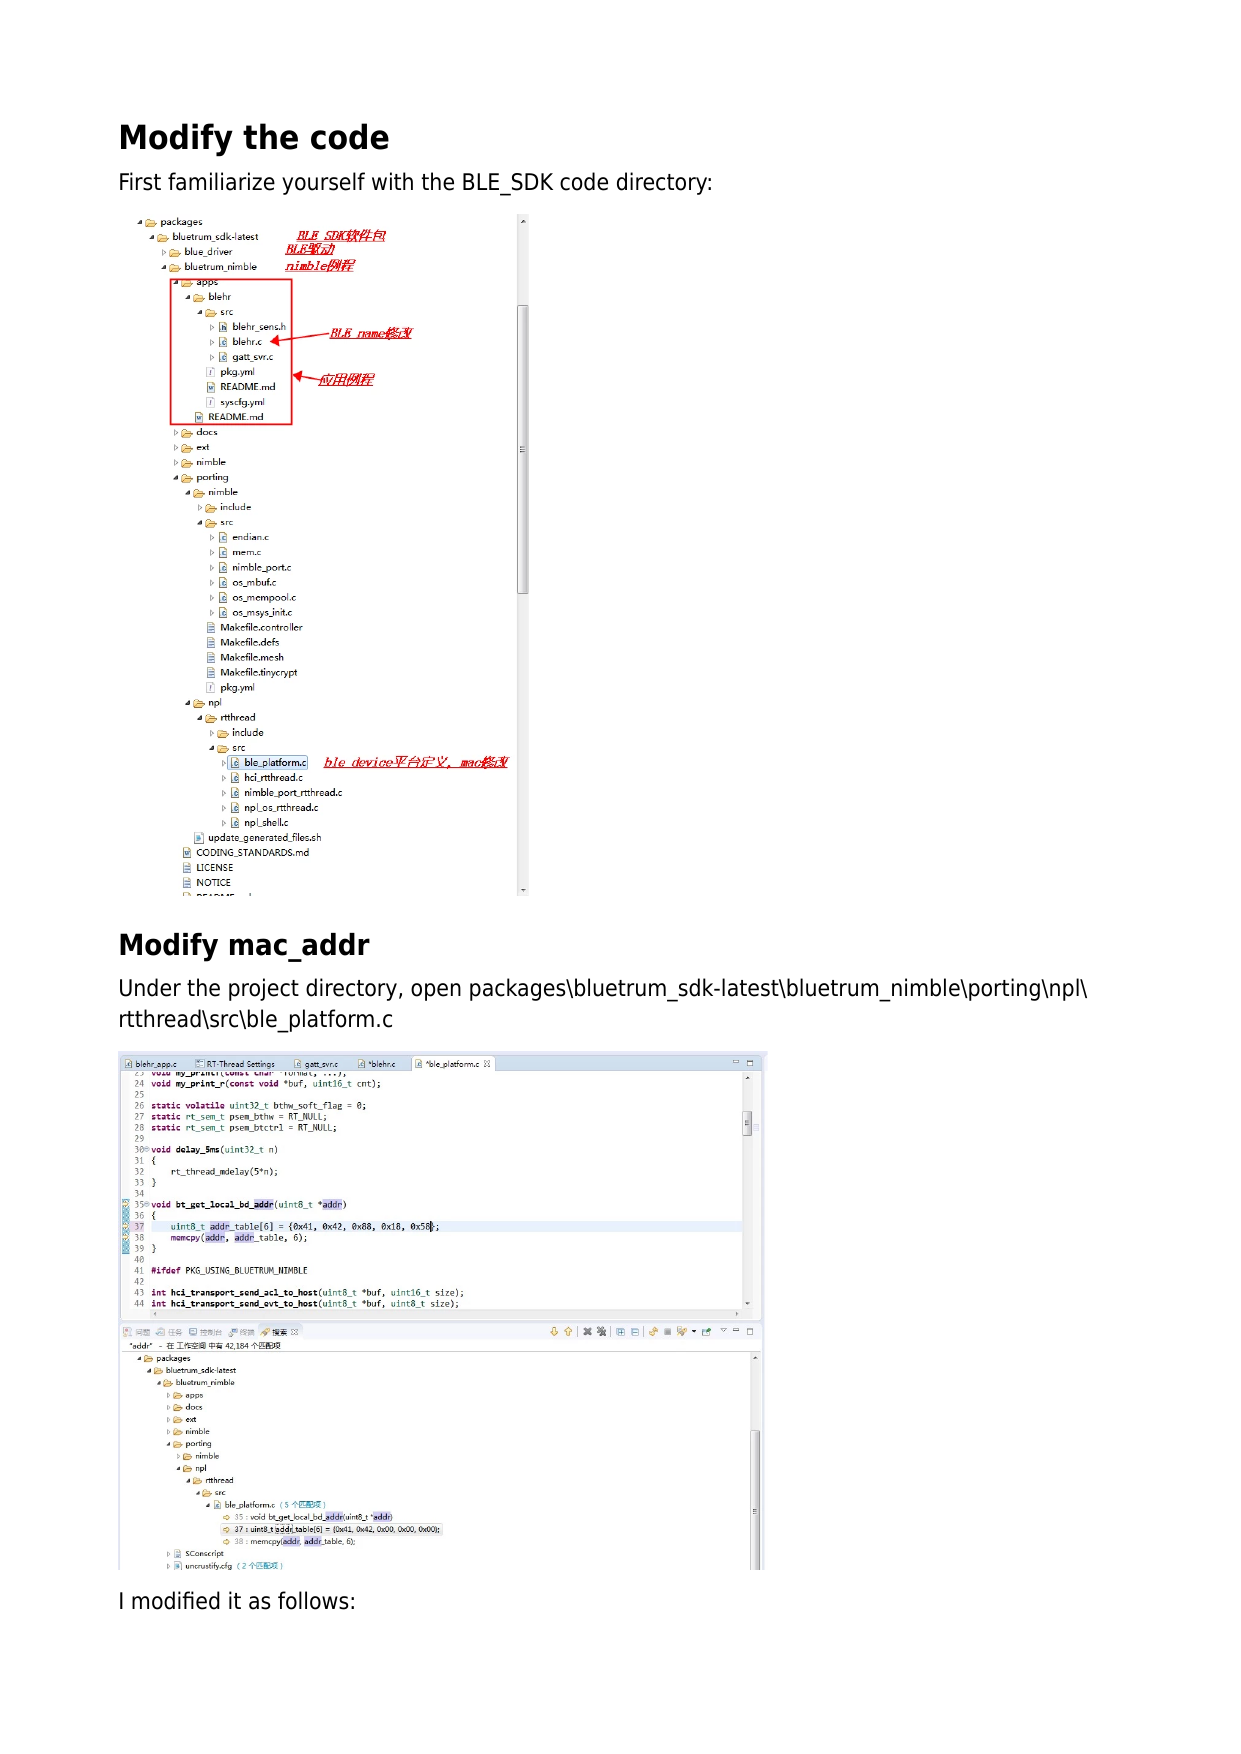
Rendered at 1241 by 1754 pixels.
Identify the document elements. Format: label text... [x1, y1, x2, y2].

picture [118, 214, 529, 896]
subtitle Modify the code [118, 118, 1122, 157]
subtitle Modify mac_addr [118, 929, 1122, 963]
text First familiarize yourself with the BLE_SDK code directory: [118, 169, 1122, 196]
text Under the project directory, open packages\bluetrum_sdk-latest\bluetrum_nimble\porting\npl\rtthread\src\ble_platform.c [118, 975, 1122, 1032]
text I modified it as follows: [118, 1588, 1122, 1615]
picture [118, 1051, 768, 1570]
